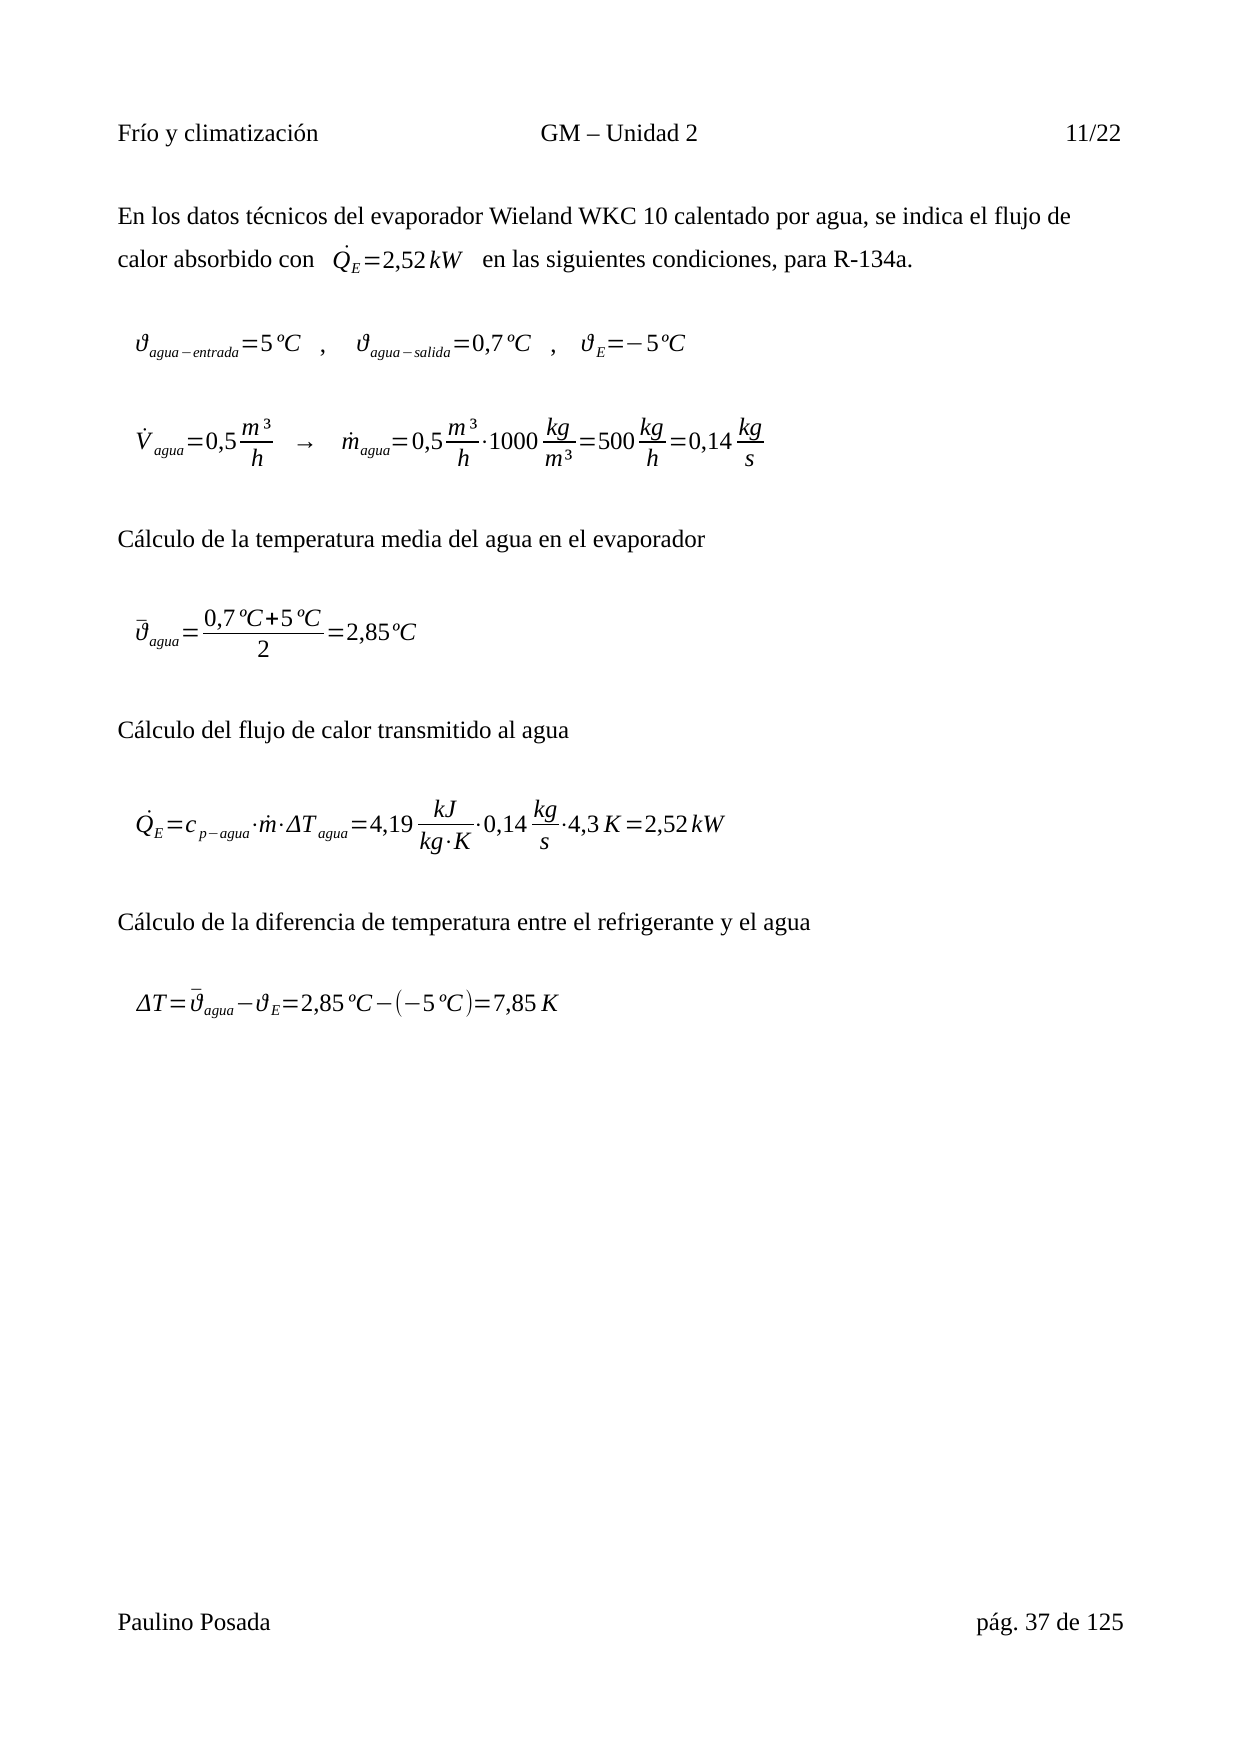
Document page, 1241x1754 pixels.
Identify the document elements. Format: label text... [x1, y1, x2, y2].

text En los datos técnicos del evaporador Wieland WKC 10 calentado por agua, se indica el flujo de calor absorbido conen las siguientes condiciones, para R-134a. [117, 201, 1123, 277]
text Cálculo de la diferencia de temperatura entre el refrigerante y el agua [117, 907, 1123, 936]
text , , [117, 329, 1123, 361]
text Cálculo del flujo de calor transmitido al agua [117, 715, 1123, 744]
text → [117, 413, 1123, 472]
text Cálculo de la temperatura media del agua en el evaporador [117, 524, 1123, 553]
